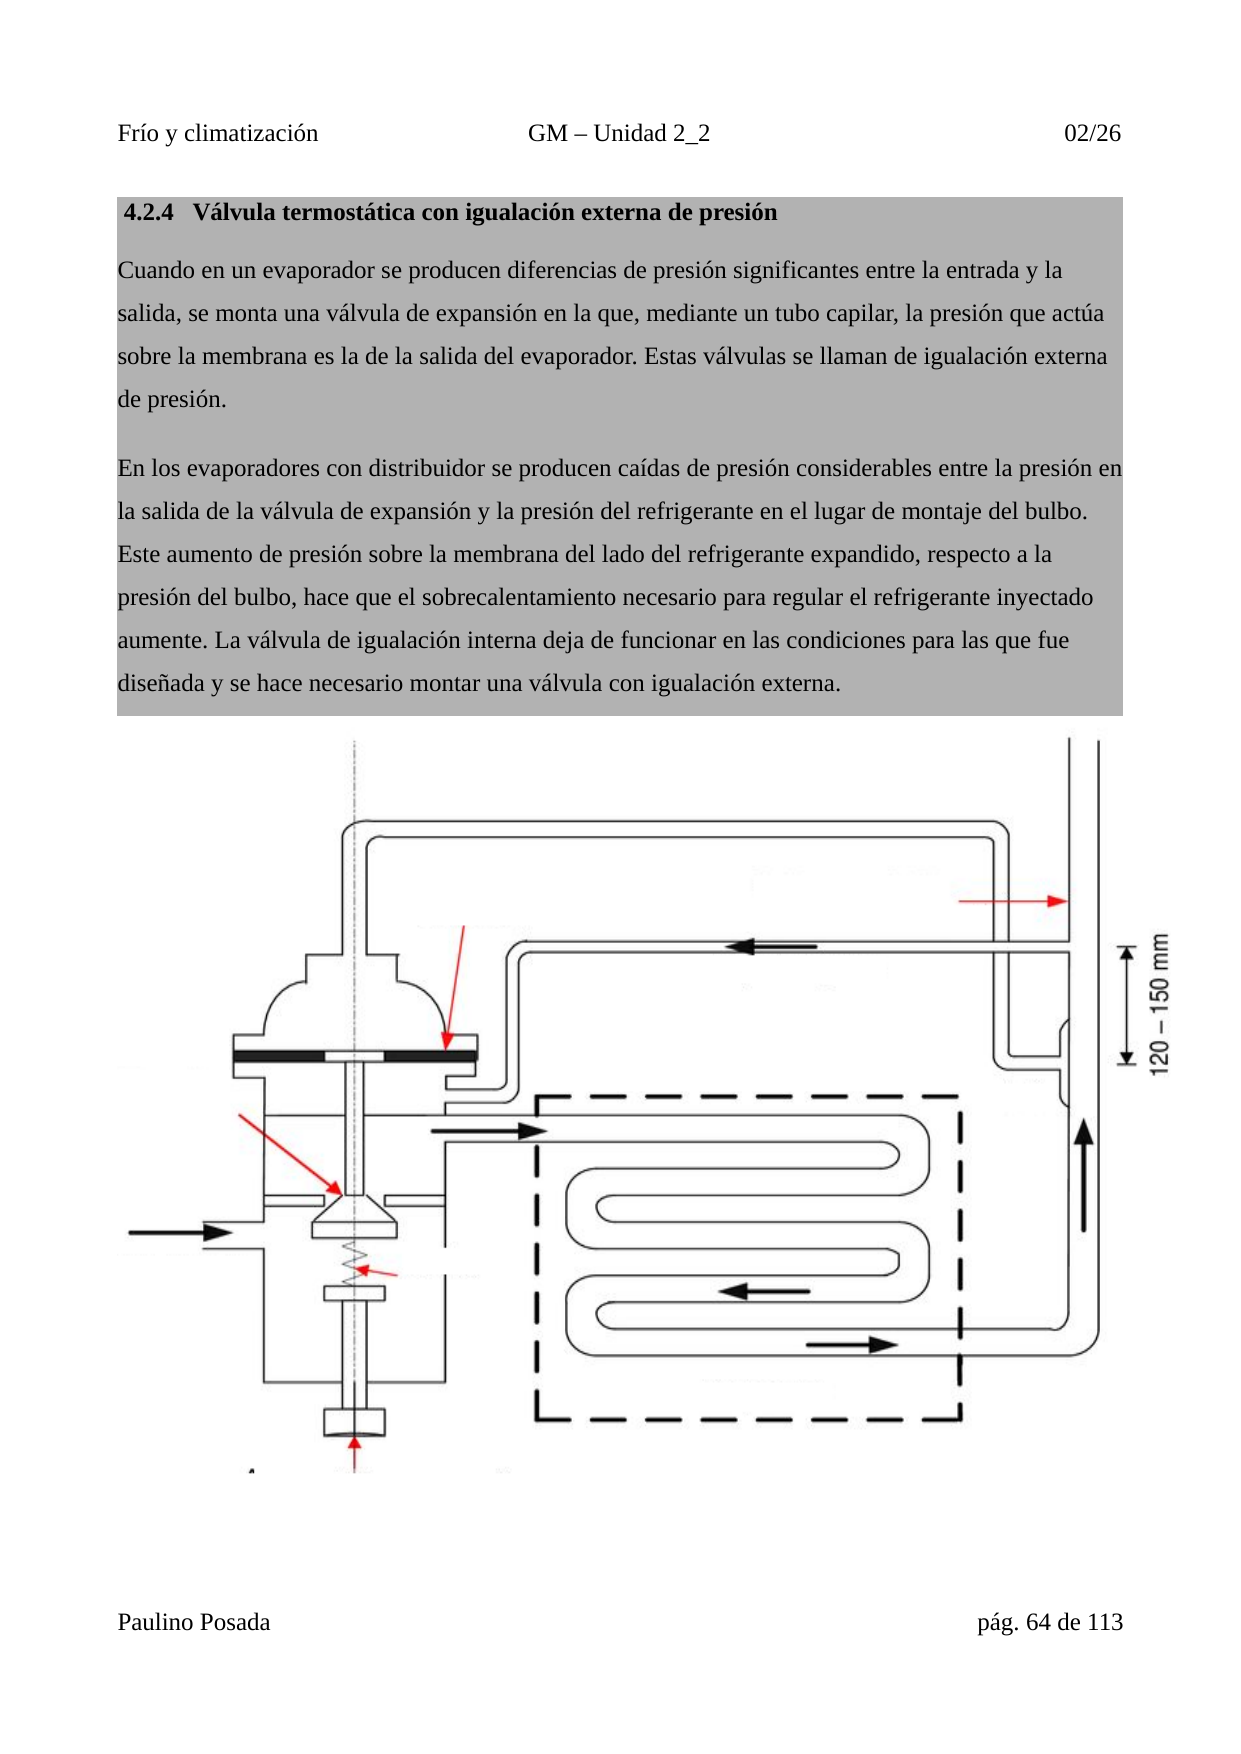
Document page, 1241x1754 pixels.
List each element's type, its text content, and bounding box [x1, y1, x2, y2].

picture [117, 716, 1181, 1486]
text En los evaporadores con distribuidor se producen caídas de presión considerables entre la presión en la salida de la válvula de expansión y la presión del refrigerante en el lugar de montaje del bulbo. Este aumento de presión sobre la membrana del lado del refrigerante expandido, respecto a la presión del bulbo, hace que el sobrecalentamiento necesario para regular el refrigerante inyectado aumente. La válvula de igualación interna deja de funcionar en las condiciones para las que fue diseñada y se hace necesario montar una válvula con igualación externa. [117, 453, 1123, 697]
subtitle Válvula termostática con igualación externa de presión [117, 197, 1123, 226]
text Cuando en un evaporador se producen diferencias de presión significantes entre la entrada y la salida, se monta una válvula de expansión en la que, mediante un tubo capilar, la presión que actúa sobre la membrana es la de la salida del evaporador. Estas válvulas se llaman de igualación externa de presión. [117, 255, 1123, 413]
